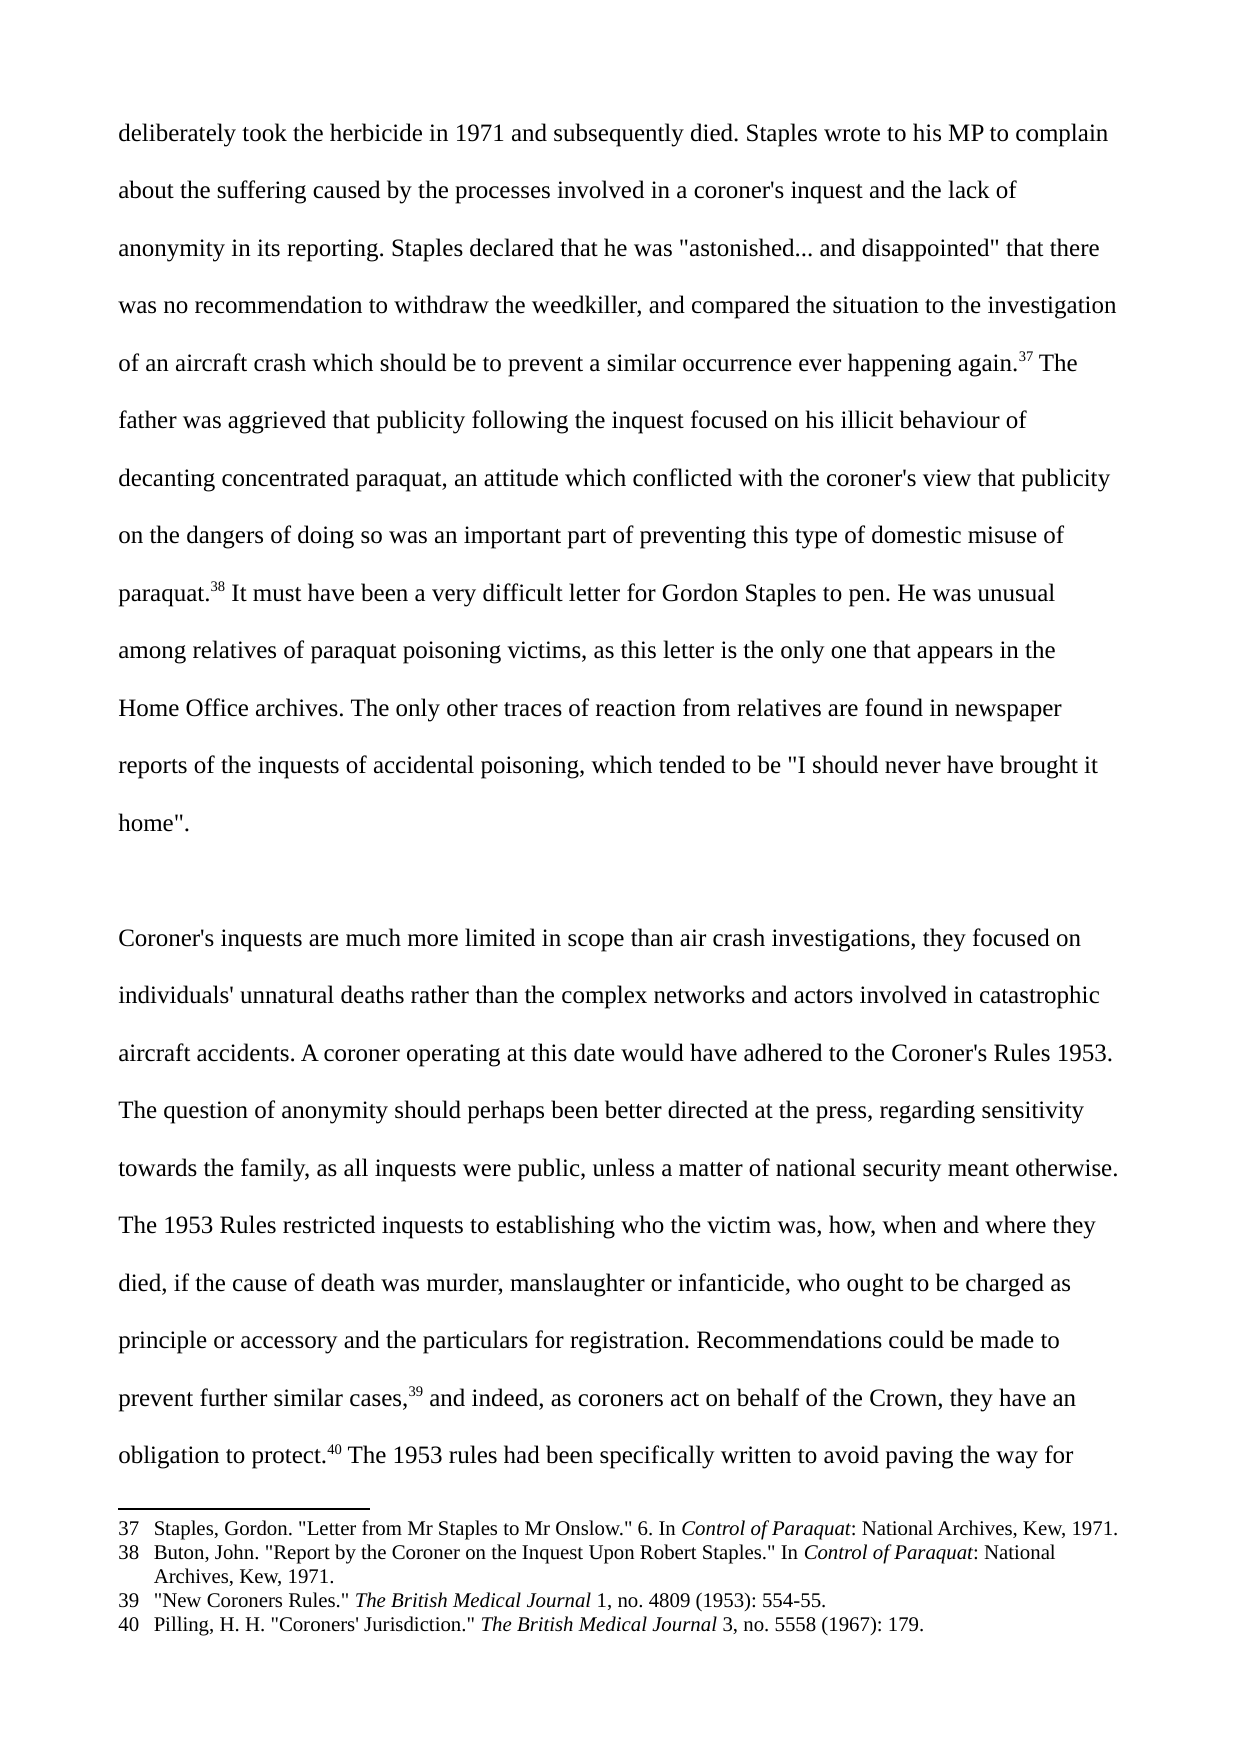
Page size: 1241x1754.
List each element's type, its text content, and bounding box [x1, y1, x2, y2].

text Coroner's inquests are much more limited in scope than air crash investigations, they focused on individuals' unnatural deaths rather than the complex networks and actors involved in catastrophic aircraft accidents. A coroner operating at this date would have adhered to the Coroner's Rules 1953. The question of anonymity should perhaps been better directed at the press, regarding sensitivity towards the family, as all inquests were public, unless a matter of national security meant otherwise. The 1953 Rules restricted inquests to establishing who the victim was, how, when and where they died, if the cause of death was murder, manslaughter or infanticide, who ought to be charged as principle or accessory and the particulars for registration. Recommendations could be made to prevent further similar cases, and indeed, as coroners act on behalf of the Crown, they have an obligation to protect. The 1953 rules had been specifically written to avoid paving the way for [118, 923, 1122, 1469]
text Staples, Gordon. "Letter from Mr Staples to Mr Onslow." 6. In Control of Paraquat: National Archives, Kew, 1971. [118, 1516, 1122, 1539]
text Pilling, H. H. "Coroners' Jurisdiction." The British Medical Journal 3, no. 5558 (1967): 179. [118, 1612, 1122, 1636]
text "New Coroners Rules." The British Medical Journal 1, no. 4809 (1953): 554-55. [118, 1588, 1122, 1612]
text Buton, John. "Report by the Coroner on the Inquest Upon Robert Staples." In Control of Paraquat: National Archives, Kew, 1971. [118, 1539, 1122, 1588]
text deliberately took the herbicide in 1971 and subsequently died. Staples wrote to his MP to complain about the suffering caused by the processes involved in a coroner's inquest and the lack of anonymity in its reporting. Staples declared that he was "astonished... and disappointed" that there was no recommendation to withdraw the weedkiller, and compared the situation to the investigation of an aircraft crash which should be to prevent a similar occurrence ever happening again. The father was aggrieved that publicity following the inquest focused on his illicit behaviour of decanting concentrated paraquat, an attitude which conflicted with the coroner's view that publicity on the dangers of doing so was an important part of preventing this type of domestic misuse of paraquat. It must have been a very difficult letter for Gordon Staples to pen. He was unusual among relatives of paraquat poisoning victims, as this letter is the only one that appears in the Home Office archives. The only other traces of reaction from relatives are found in newspaper reports of the inquests of accidental poisoning, which tended to be "I should never have brought it home". [118, 118, 1122, 837]
